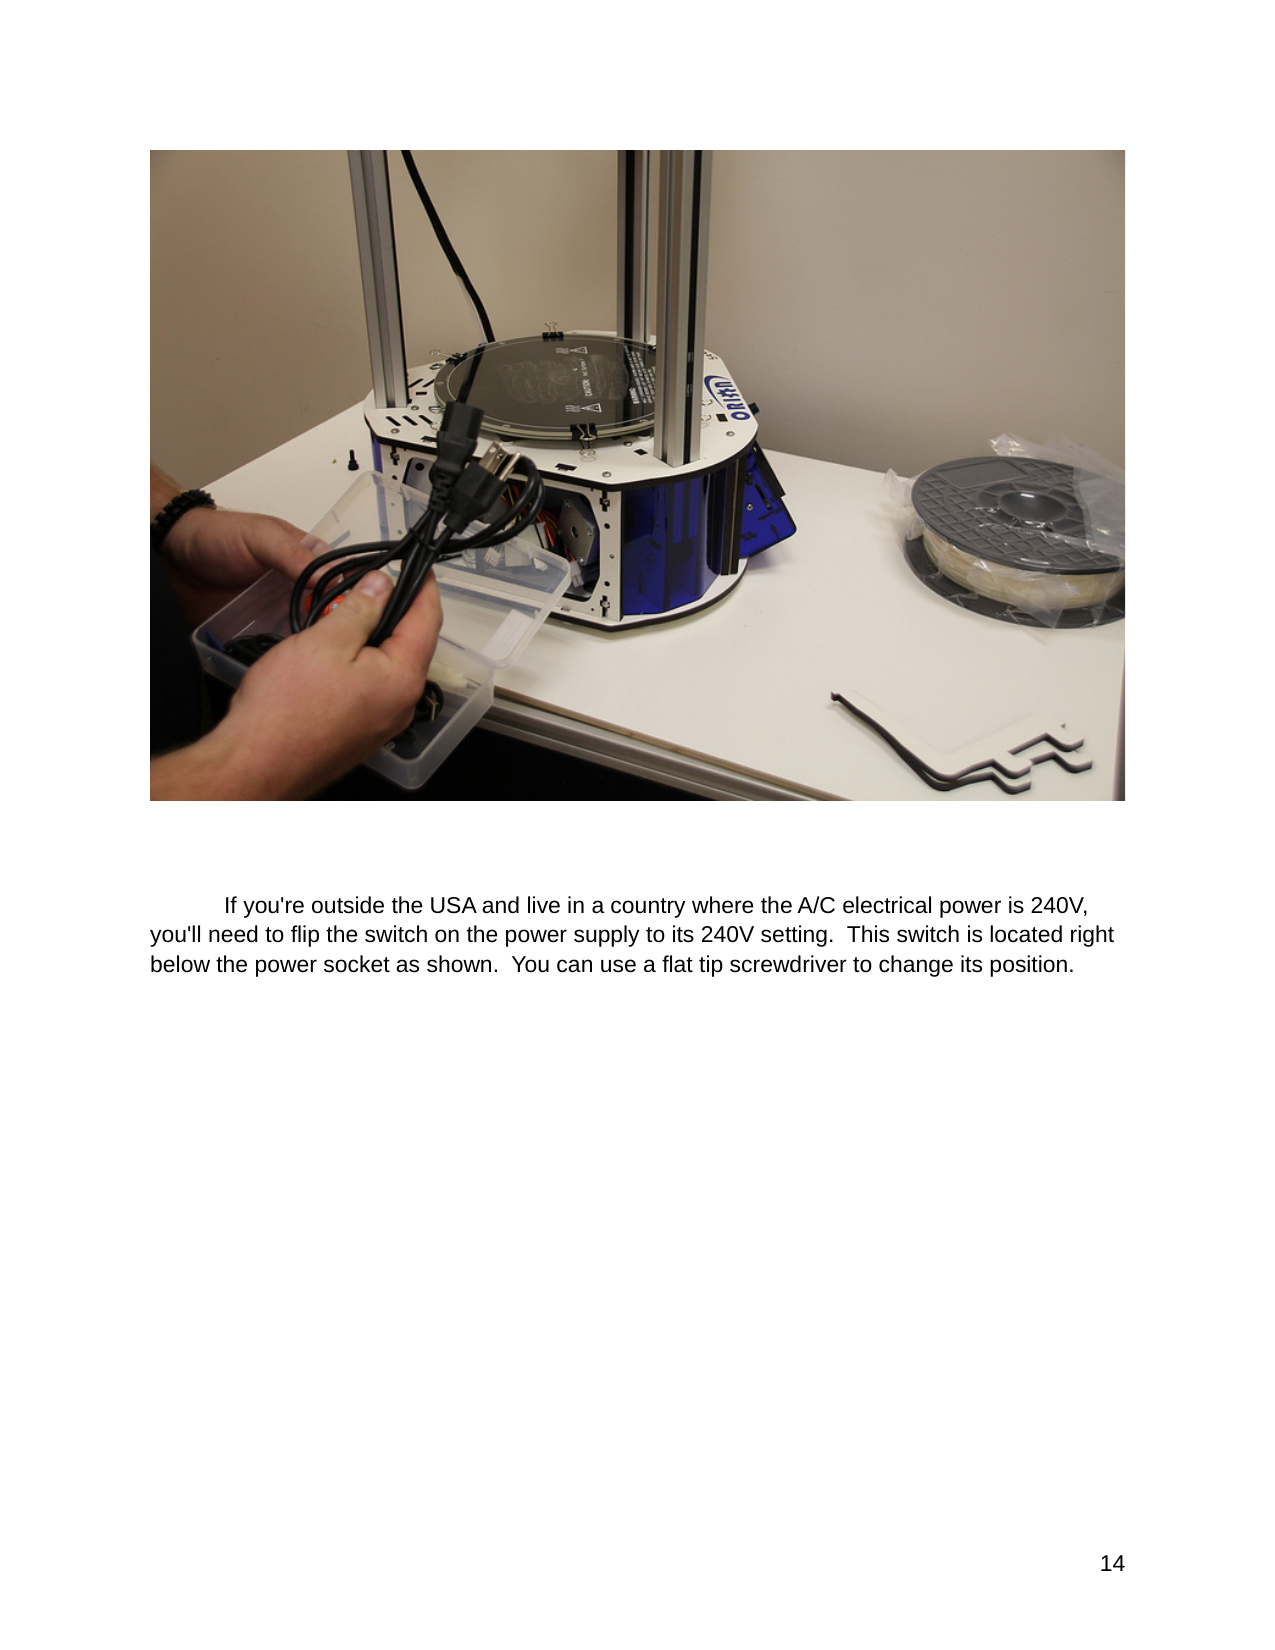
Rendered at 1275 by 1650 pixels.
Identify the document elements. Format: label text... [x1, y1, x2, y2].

text If you're outside the USA and live in a country where the A/C electrical power is 240V, you'll need to flip the switch on the power supply to its 240V setting. This switch is located right below the power socket as shown. You can use a flat tip screwdriver to change its position. [150, 893, 1125, 977]
picture [150, 150, 1125, 801]
